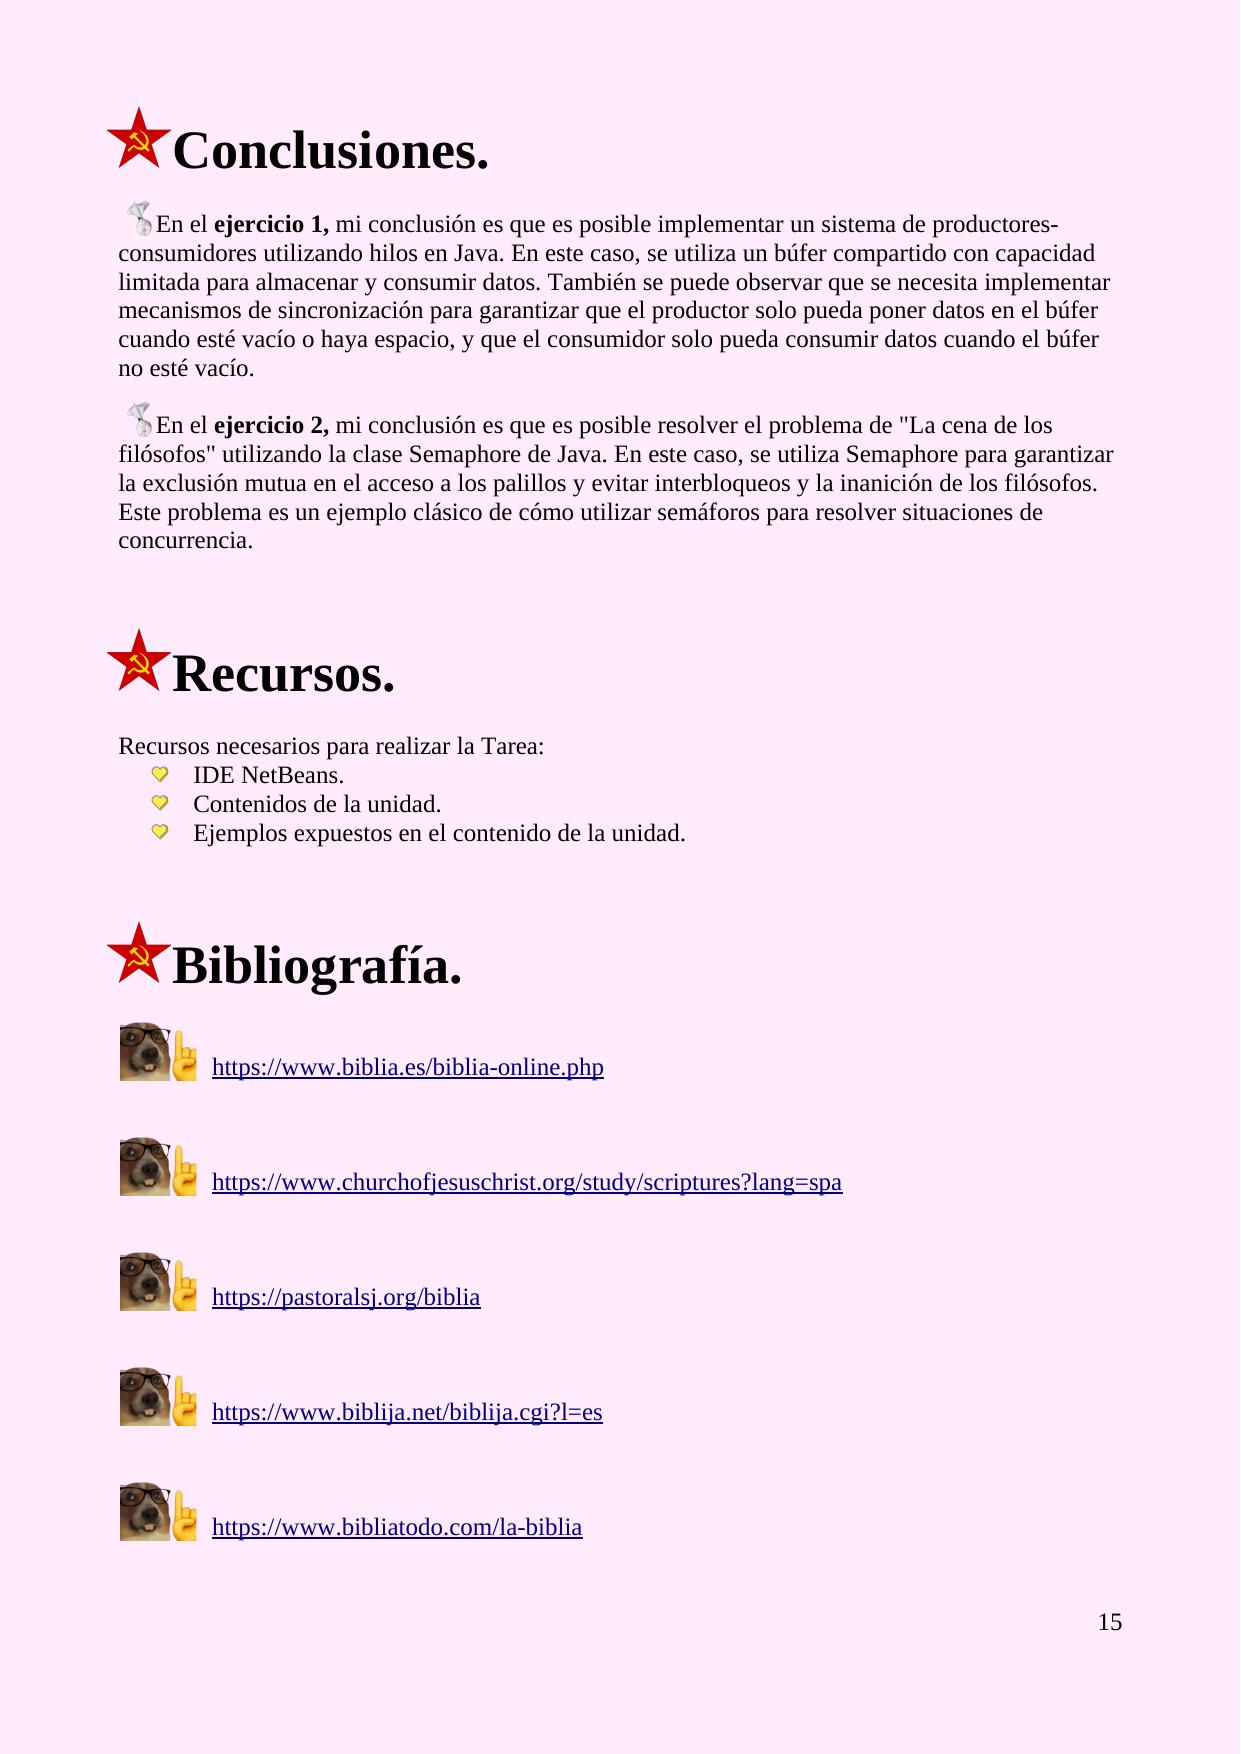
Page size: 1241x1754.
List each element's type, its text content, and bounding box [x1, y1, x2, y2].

text https://www.churchofjesuschrist.org/study/scriptures?lang=spa [197, 1167, 1122, 1196]
picture [151, 765, 169, 784]
picture [117, 392, 168, 445]
picture [120, 1248, 197, 1311]
picture [151, 794, 169, 812]
text Recursos. [118, 640, 1122, 703]
picture [106, 628, 172, 691]
text En el ejercicio 1, mi conclusión es que es posible implementar un sistema de productores-consumidores utilizando hilos en Java. En este caso, se utiliza un búfer compartido con capacidad limitada para almacenar y consumir datos. También se puede observar que se necesita implementar mecanismos de sincronización para garantizar que el productor solo pueda poner datos en el búfer cuando esté vacío o haya espacio, y que el consumidor solo pueda consumir datos cuando el búfer no esté vacío. [118, 209, 1122, 382]
picture [117, 191, 168, 243]
text Bibliografía. [118, 933, 1122, 995]
text https://www.bibliatodo.com/la-biblia [197, 1512, 1122, 1541]
picture [106, 106, 172, 168]
picture [120, 1363, 197, 1426]
text Recursos necesarios para realizar la Tarea: [118, 731, 1122, 760]
text https://pastoralsj.org/biblia [197, 1282, 1122, 1311]
text Conclusiones. [118, 118, 1122, 180]
list IDE NetBeans. [156, 760, 1122, 789]
list Ejemplos expuestos en el contenido de la unidad. [156, 818, 1122, 846]
picture [120, 1133, 197, 1196]
picture [120, 1018, 197, 1081]
text En el ejercicio 2, mi conclusión es que es posible resolver el problema de "La cena de los filósofos" utilizando la clase Semaphore de Java. En este caso, se utiliza Semaphore para garantizar la exclusión mutua en el acceso a los palillos y evitar interbloqueos y la inanición de los filósofos. Este problema es un ejemplo clásico de cómo utilizar semáforos para resolver situaciones de concurrencia. [118, 410, 1122, 554]
text https://www.biblija.net/biblija.cgi?l=es [197, 1397, 1122, 1426]
text https://www.biblia.es/biblia-online.php [197, 1052, 1122, 1081]
picture [120, 1478, 197, 1541]
list Contenidos de la unidad. [156, 789, 1122, 818]
picture [106, 921, 172, 983]
picture [151, 823, 169, 841]
